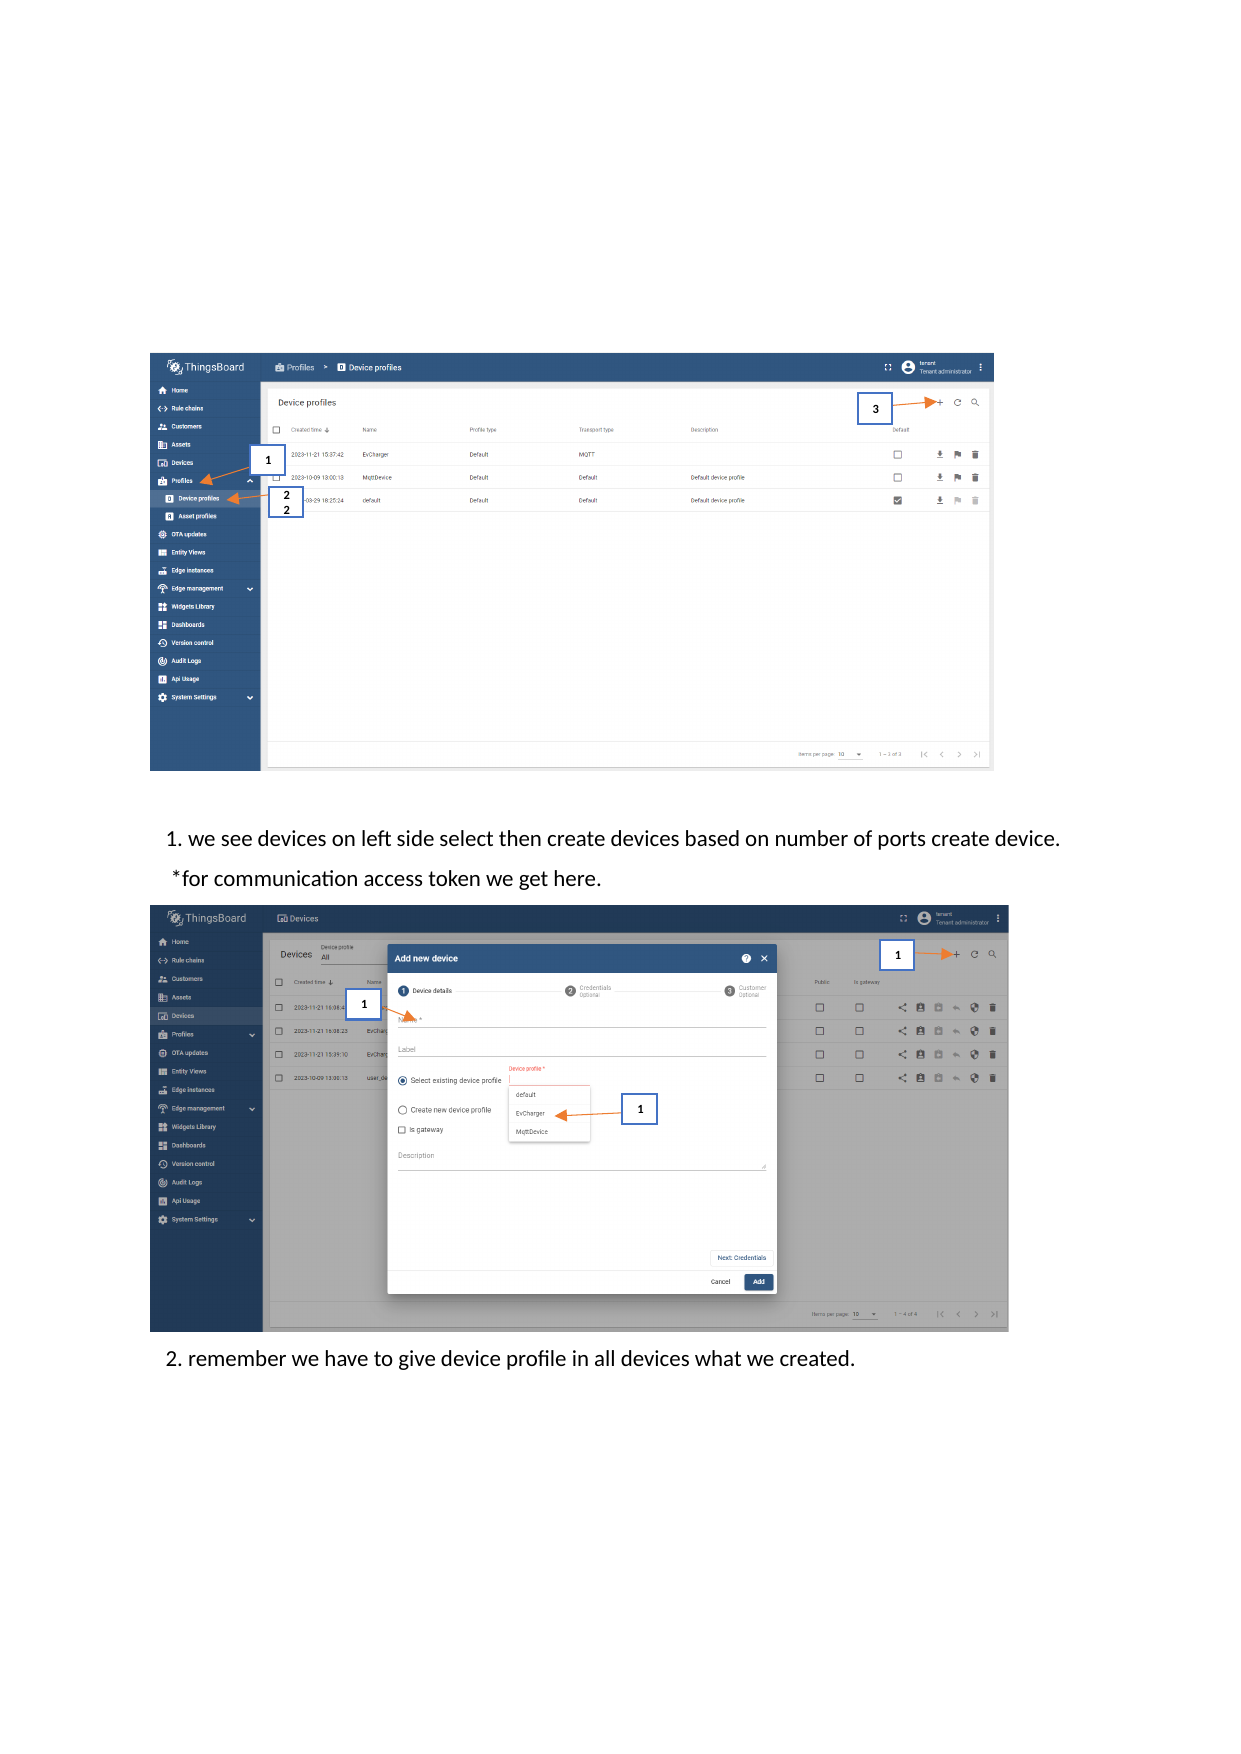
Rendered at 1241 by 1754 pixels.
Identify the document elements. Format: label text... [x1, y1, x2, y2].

text *for communication access token we get here. [150, 864, 1090, 892]
picture [150, 905, 1009, 1332]
picture [150, 352, 994, 771]
text 1. we see devices on left side select then create devices based on number of ports create device. [150, 824, 1090, 852]
text 2. remember we have to give device profile in all devices what we created. [150, 1344, 1090, 1372]
